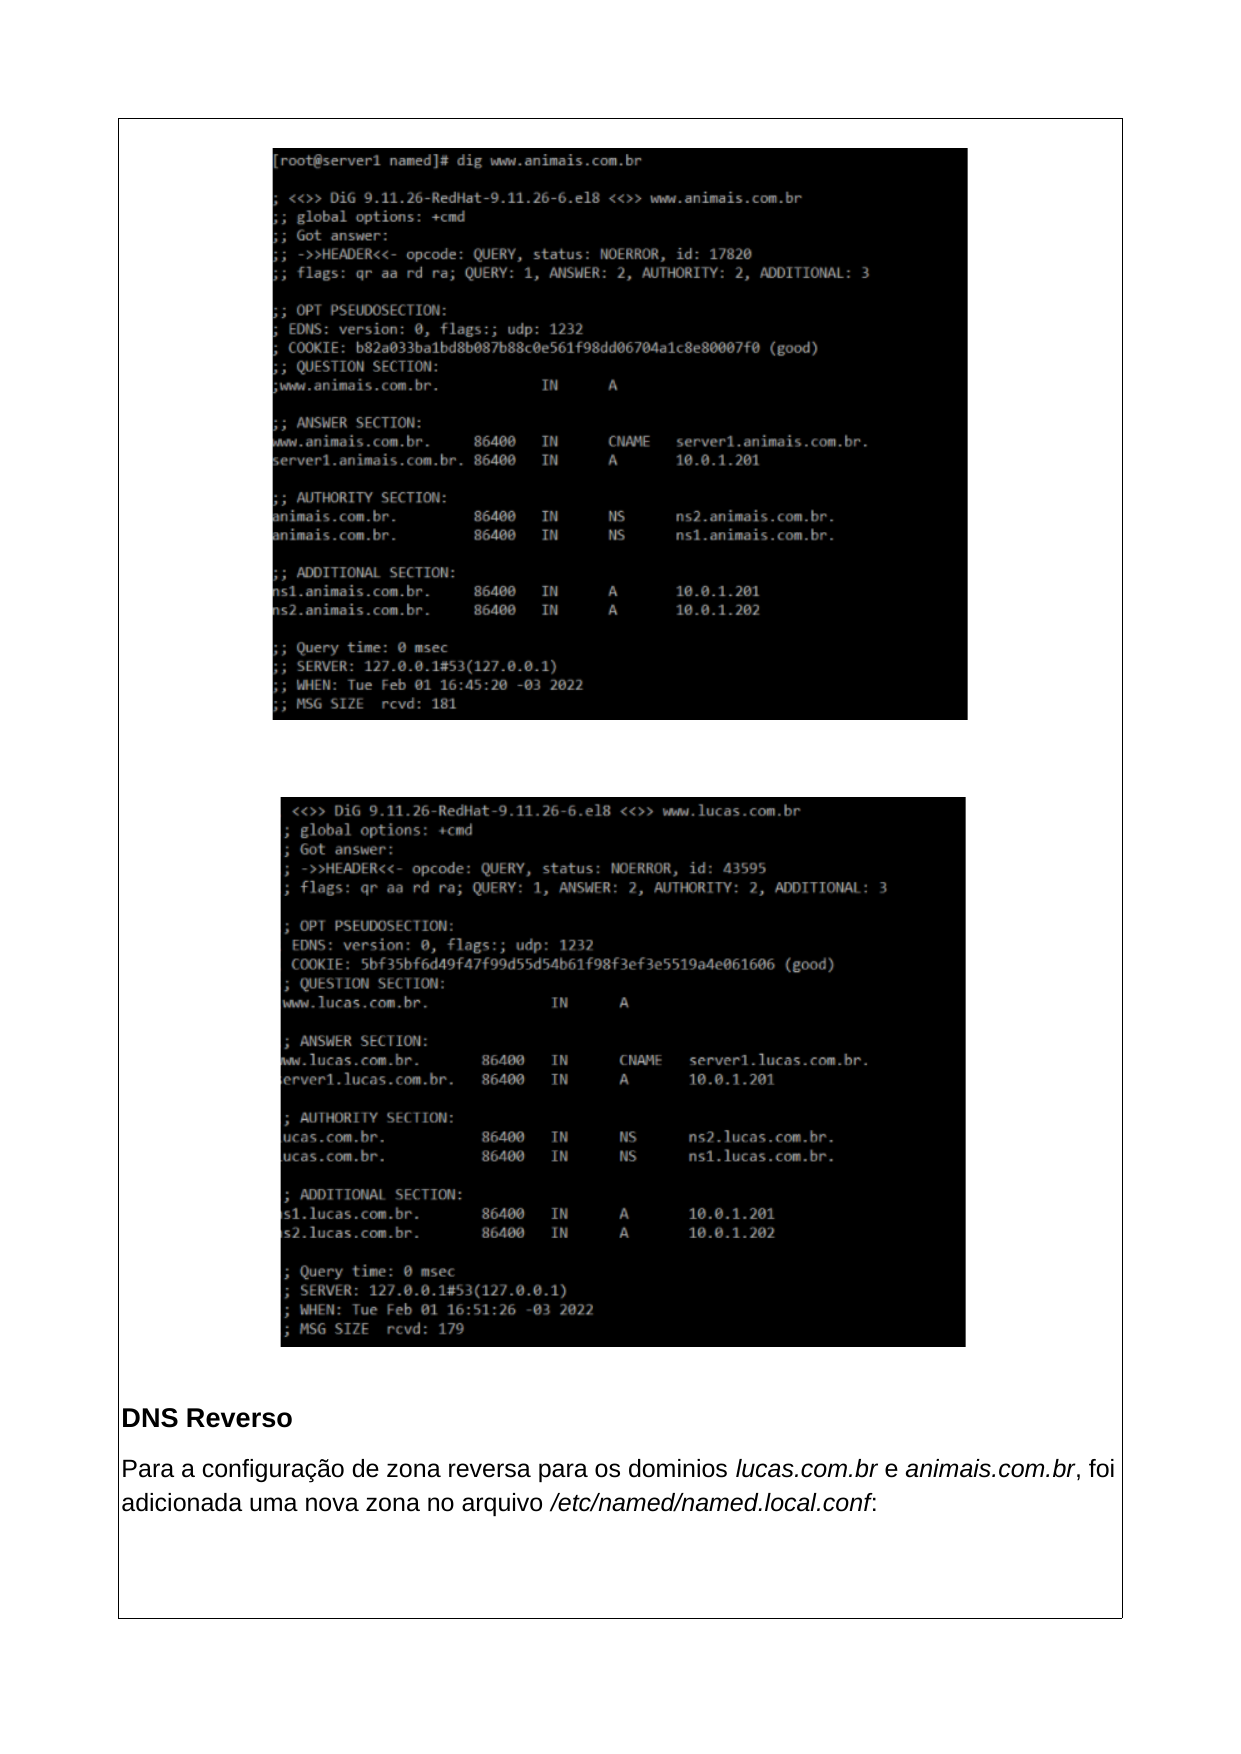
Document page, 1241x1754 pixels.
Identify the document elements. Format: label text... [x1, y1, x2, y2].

text DNS Reverso [119, 1399, 1122, 1433]
text Para a configuração de zona reversa para os dominios lucas.com.br e animais.com.br, foi adicionada uma nova zona no arquivo /etc/named/named.local.conf: [119, 1451, 1122, 1516]
picture [272, 148, 968, 720]
picture [280, 797, 966, 1347]
